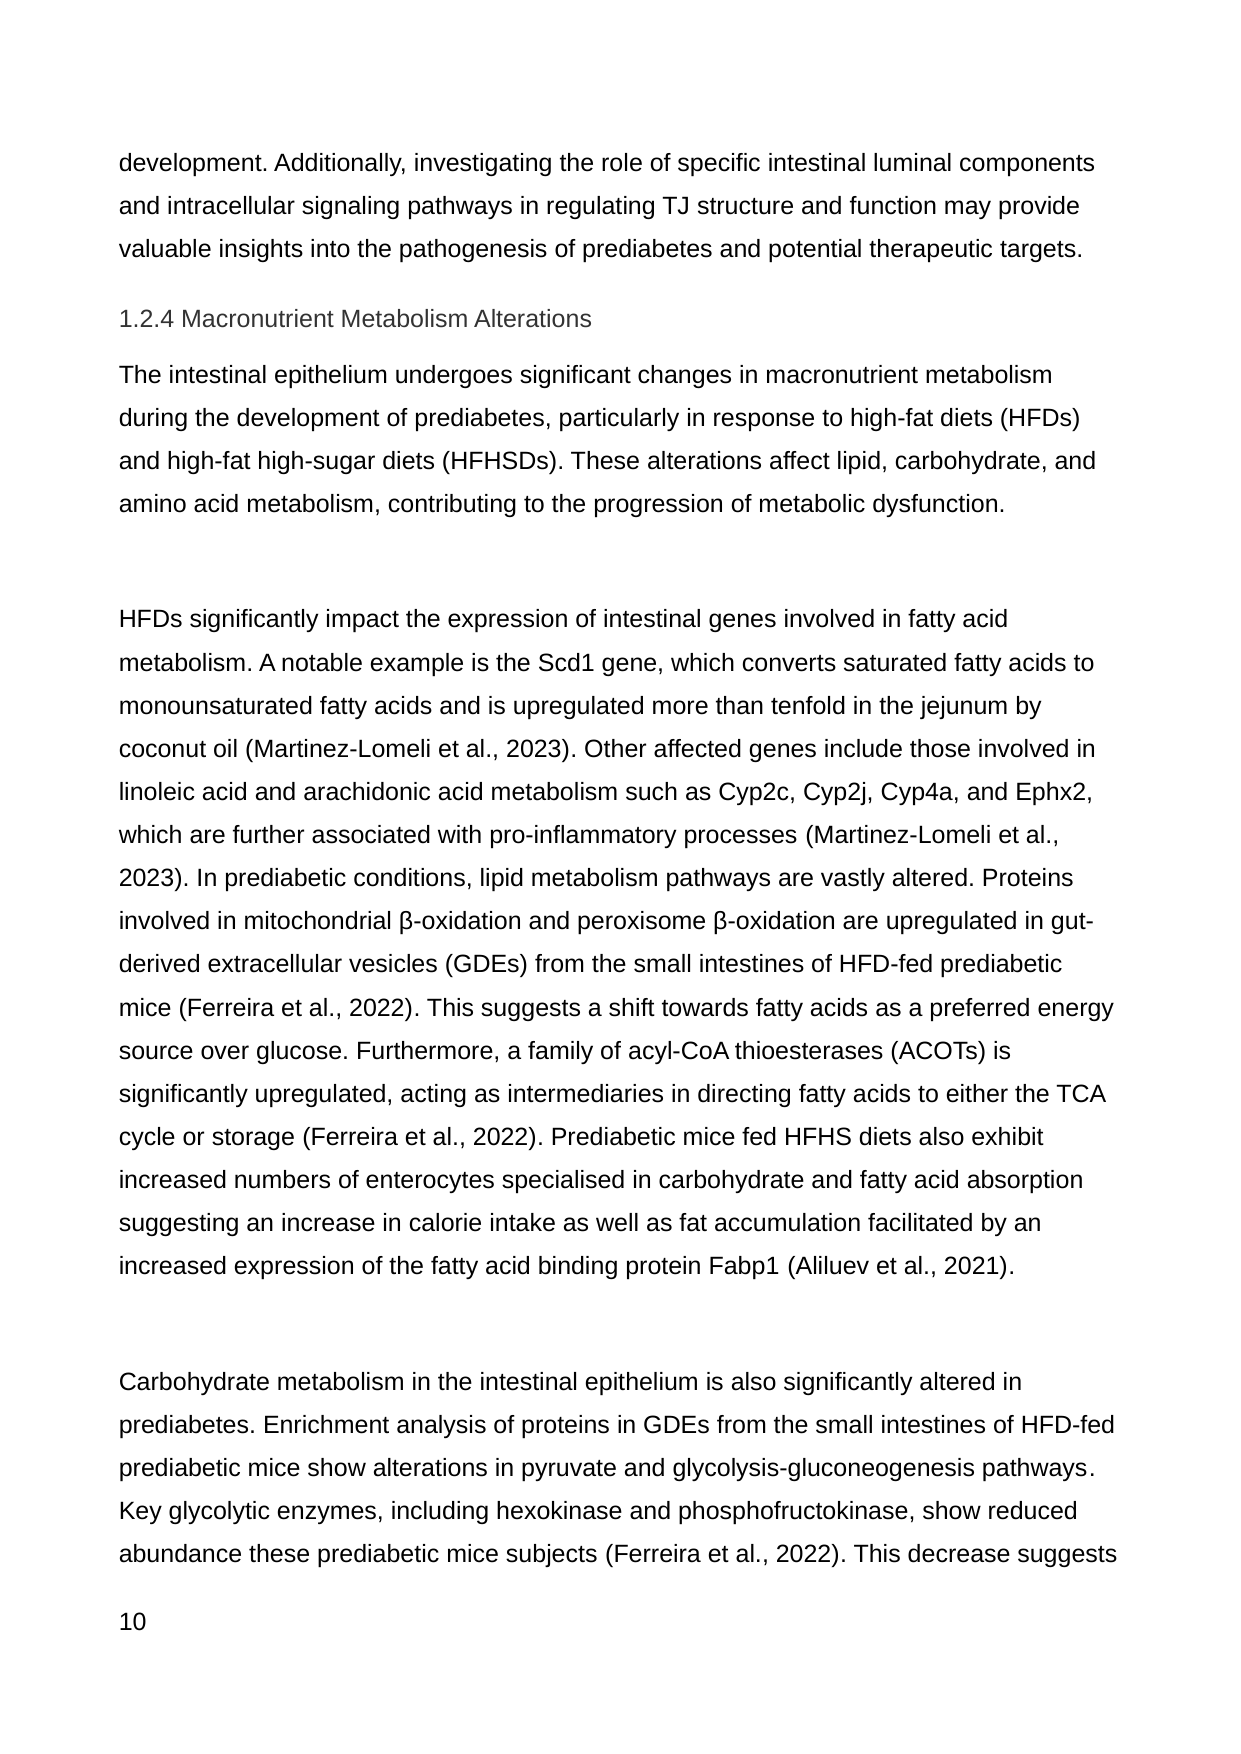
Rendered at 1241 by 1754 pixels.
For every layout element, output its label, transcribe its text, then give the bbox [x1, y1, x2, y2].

text Carbohydrate metabolism in the intestinal epithelium is also significantly altered in prediabetes. Enrichment analysis of proteins in GDEs from the small intestines of HFD-fed prediabetic mice show alterations in pyruvate and glycolysis-gluconeogenesis pathways. Key glycolytic enzymes, including hexokinase and phosphofructokinase, show reduced abundance these prediabetic mice subjects (Ferreira et al., 2022). This decrease suggests [118, 1367, 1122, 1568]
text development. Additionally, investigating the role of specific intestinal luminal components and intracellular signaling pathways in regulating TJ structure and function may provide valuable insights into the pathogenesis of prediabetes and potential therapeutic targets. [118, 148, 1122, 263]
text The intestinal epithelium undergoes significant changes in macronutrient metabolism during the development of prediabetes, particularly in response to high-fat diets (HFDs) and high-fat high-sugar diets (HFHSDs). These alterations affect lipid, carbohydrate, and amino acid metabolism, contributing to the progression of metabolic dysfunction. [118, 360, 1122, 518]
subtitle 1.2.4 Macronutrient Metabolism Alterations [118, 304, 1122, 333]
text HFDs significantly impact the expression of intestinal genes involved in fatty acid metabolism. A notable example is the Scd1 gene, which converts saturated fatty acids to monounsaturated fatty acids and is upregulated more than tenfold in the jejunum by coconut oil (Martinez-Lomeli et al., 2023). Other affected genes include those involved in linoleic acid and arachidonic acid metabolism such as Cyp2c, Cyp2j, Cyp4a, and Ephx2, which are further associated with pro-inflammatory processes (Martinez-Lomeli et al., 2023). In prediabetic conditions, lipid metabolism pathways are vastly altered. Proteins involved in mitochondrial β-oxidation and peroxisome β-oxidation are upregulated in gut-derived extracellular vesicles (GDEs) from the small intestines of HFD-fed prediabetic mice (Ferreira et al., 2022). This suggests a shift towards fatty acids as a preferred energy source over glucose. Furthermore, a family of acyl-CoA thioesterases (ACOTs) is significantly upregulated, acting as intermediaries in directing fatty acids to either the TCA cycle or storage (Ferreira et al., 2022). Prediabetic mice fed HFHS diets also exhibit increased numbers of enterocytes specialised in carbohydrate and fatty acid absorption suggesting an increase in calorie intake as well as fat accumulation facilitated by an increased expression of the fatty acid binding protein Fabp1 (Aliluev et al., 2021). [118, 604, 1122, 1280]
